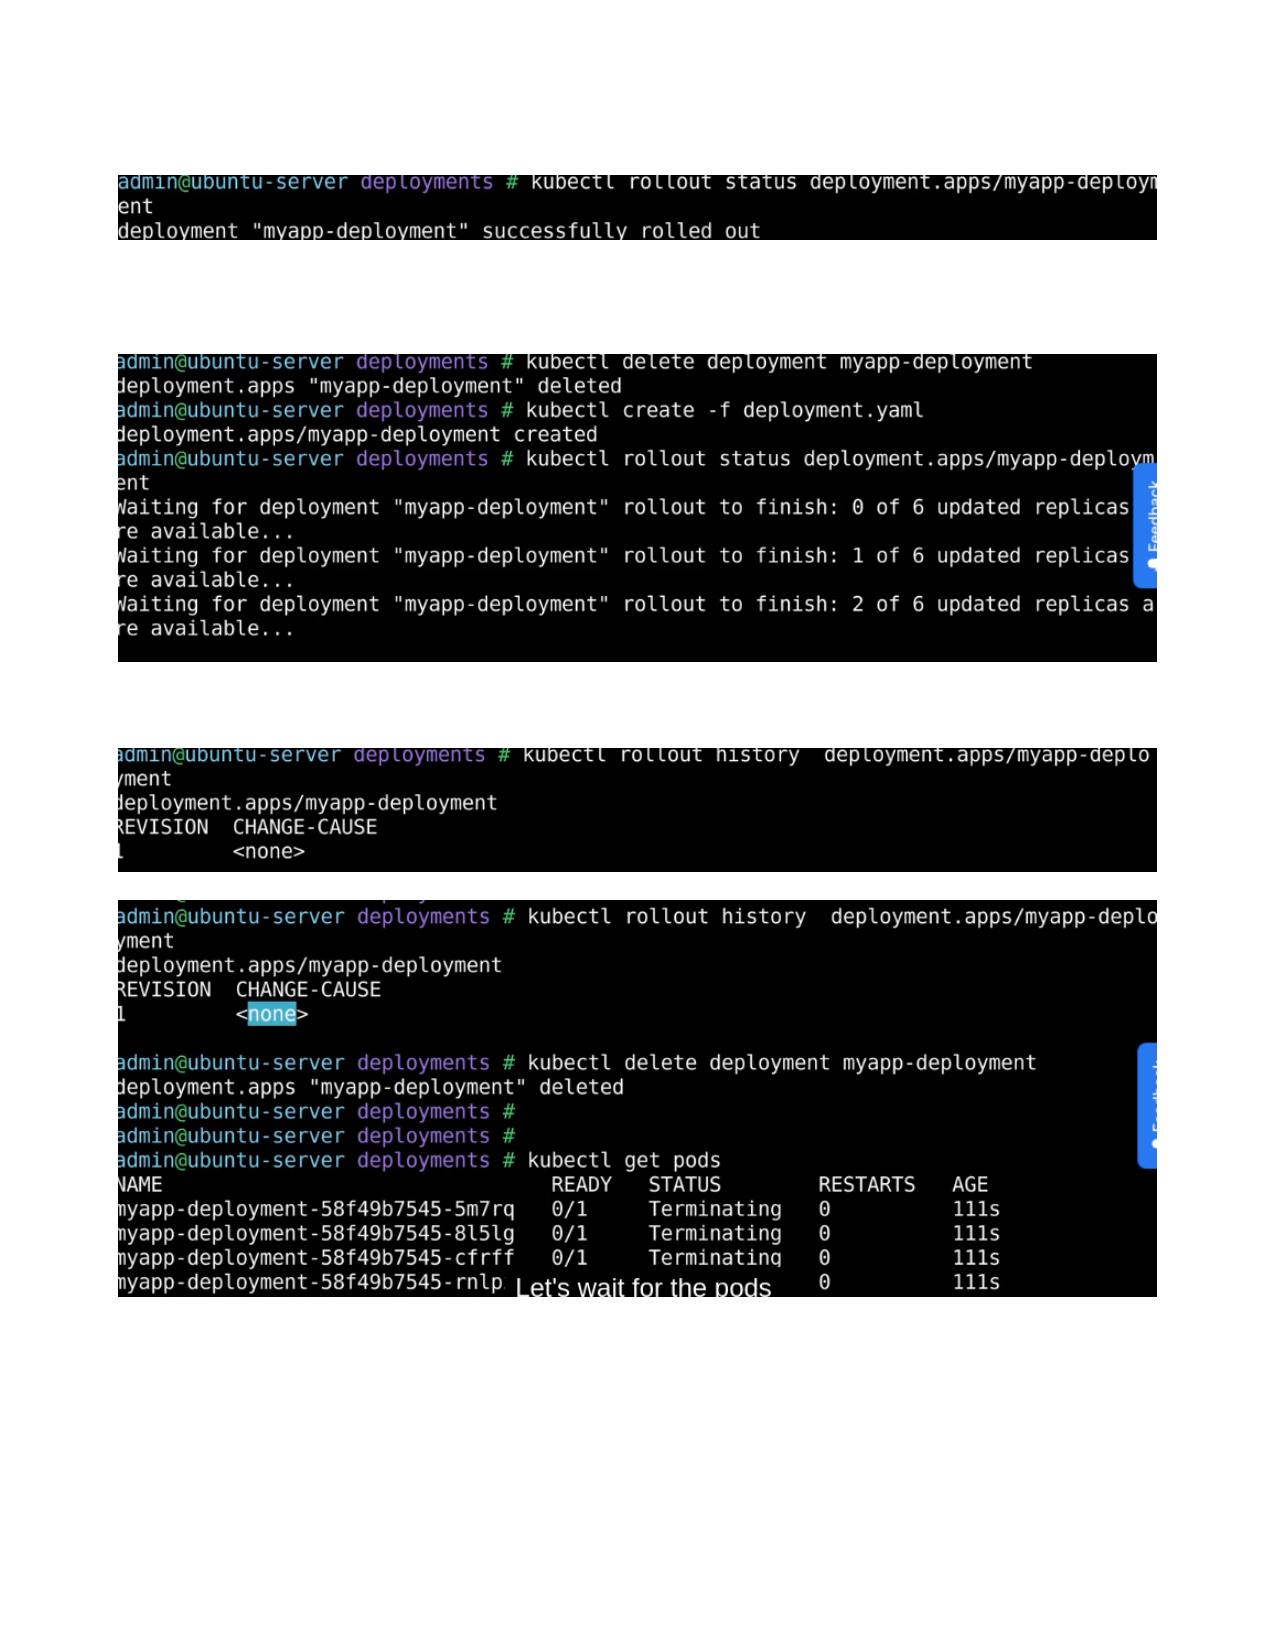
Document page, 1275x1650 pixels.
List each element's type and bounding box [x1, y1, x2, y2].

picture [118, 900, 1157, 1297]
picture [118, 175, 1157, 240]
picture [118, 354, 1157, 662]
picture [118, 748, 1157, 872]
